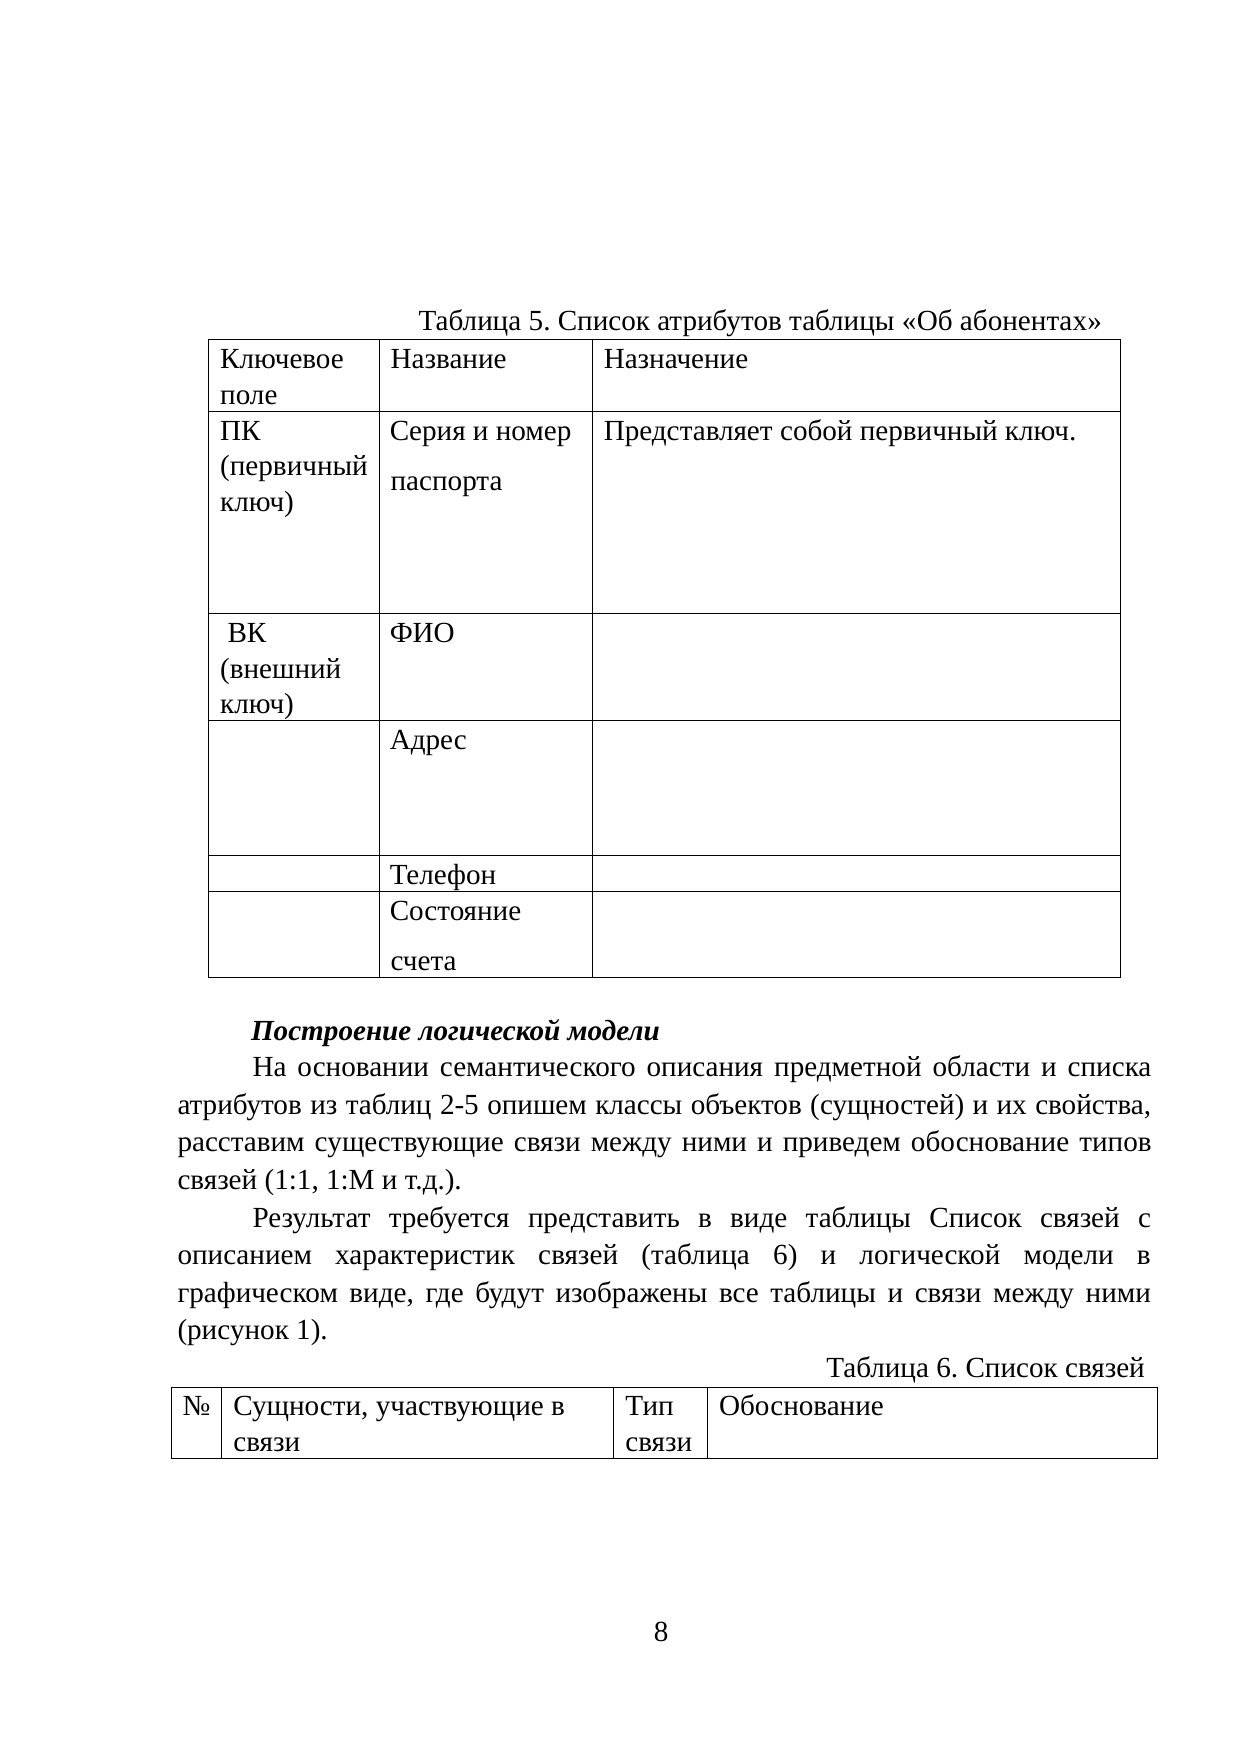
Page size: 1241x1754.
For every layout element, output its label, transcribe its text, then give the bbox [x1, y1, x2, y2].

table_cell ПК (первичный ключ) [209, 412, 379, 613]
table_header Ключевое поле [209, 340, 379, 411]
table_cell [209, 856, 379, 891]
table_cell Серия и номер паспорта [380, 412, 592, 613]
text Построение логической модели [251, 1013, 1152, 1047]
table_cell [593, 614, 1120, 720]
table_header Обоснование [708, 1388, 1157, 1458]
table_cell [593, 721, 1120, 855]
table_cell [593, 856, 1120, 891]
table_cell [593, 892, 1120, 977]
table_header Тип связи [614, 1388, 707, 1458]
table_cell Представляет собой первичный ключ. [593, 412, 1120, 613]
table_cell Состояние счета [380, 892, 592, 977]
table_cell ВК (внешний ключ) [209, 614, 379, 720]
table_header № [172, 1388, 221, 1458]
table_header Название [380, 340, 592, 411]
text Таблица 6. Список связей [177, 1350, 1152, 1384]
text На основании семантического описания предметной области и списка атрибутов из таблиц 2-5 опишем классы объектов (сущностей) и их свойства, расставим существующие связи между ними и приведем обоснование типов связей (1:1, 1:М и т.д.). [177, 1049, 1152, 1195]
table_cell Телефон [380, 856, 592, 891]
table_cell ФИО [380, 614, 592, 720]
text Таблица 5. Список атрибутов таблицы «Об абонентах» [177, 303, 1109, 337]
table_cell Адрес [380, 721, 592, 855]
table_header Сущности, участвующие в связи [222, 1388, 613, 1458]
text Результат требуется представить в виде таблицы Список связей с описанием характеристик связей (таблица 6) и логической модели в графическом виде, где будут изображены все таблицы и связи между ними (рисунок 1). [177, 1200, 1152, 1346]
table_cell [209, 892, 379, 977]
table_header Назначение [593, 340, 1120, 411]
table_cell [209, 721, 379, 855]
